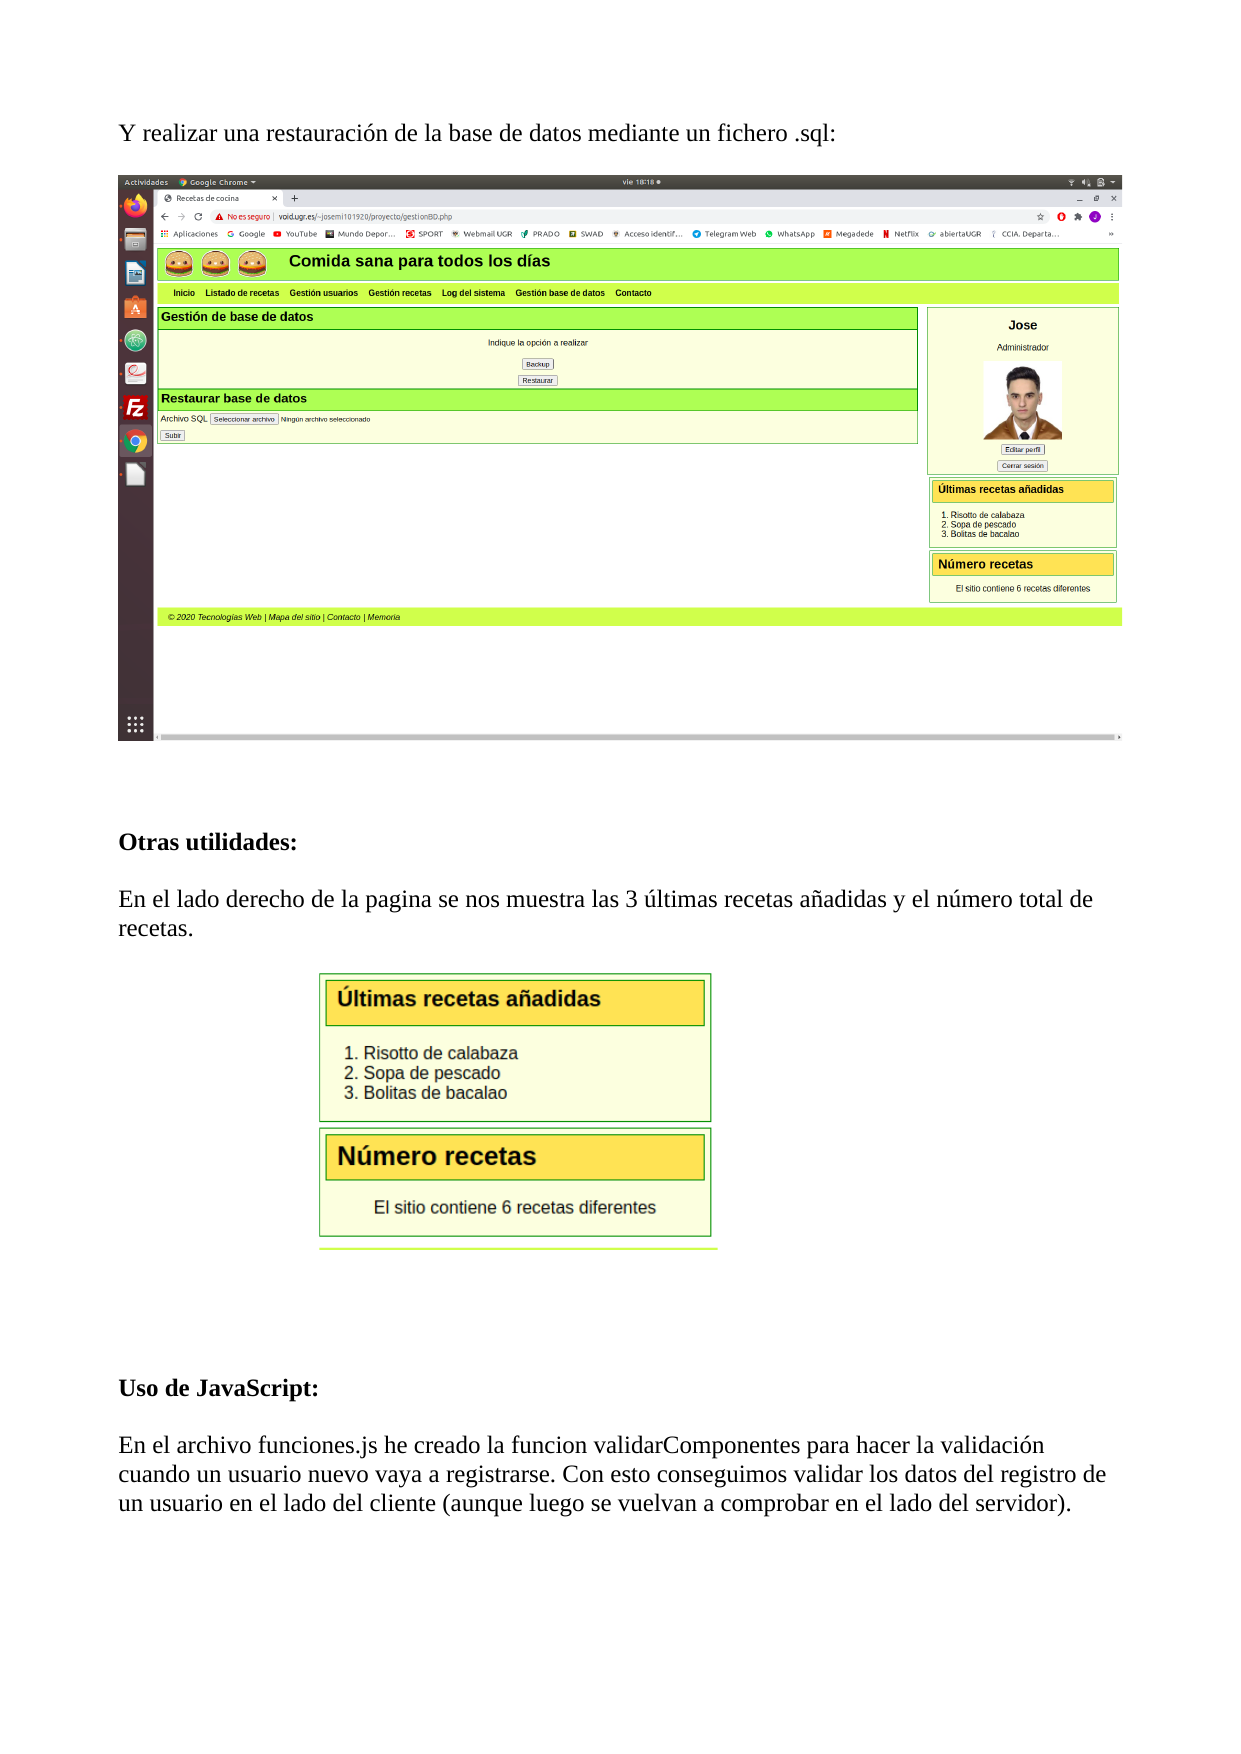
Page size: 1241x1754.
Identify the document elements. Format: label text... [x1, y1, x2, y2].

text Uso de JavaScript: [118, 1373, 1122, 1402]
text Y realizar una restauración de la base de datos mediante un fichero .sql: [118, 118, 1122, 147]
picture [118, 175, 1123, 741]
text Otras utilidades: [118, 827, 1122, 855]
text En el archivo funciones.js he creado la funcion validarComponentes para hacer la validación cuando un usuario nuevo vaya a registrarse. Con esto conseguimos validar los datos del registro de un usuario en el lado del cliente (aunque luego se vuelvan a comprobar en el lado del servidor). [118, 1430, 1122, 1517]
text En el lado derecho de la pagina se nos muestra las 3 últimas recetas añadidas y el número total de recetas. [118, 884, 1122, 942]
picture [319, 970, 718, 1250]
